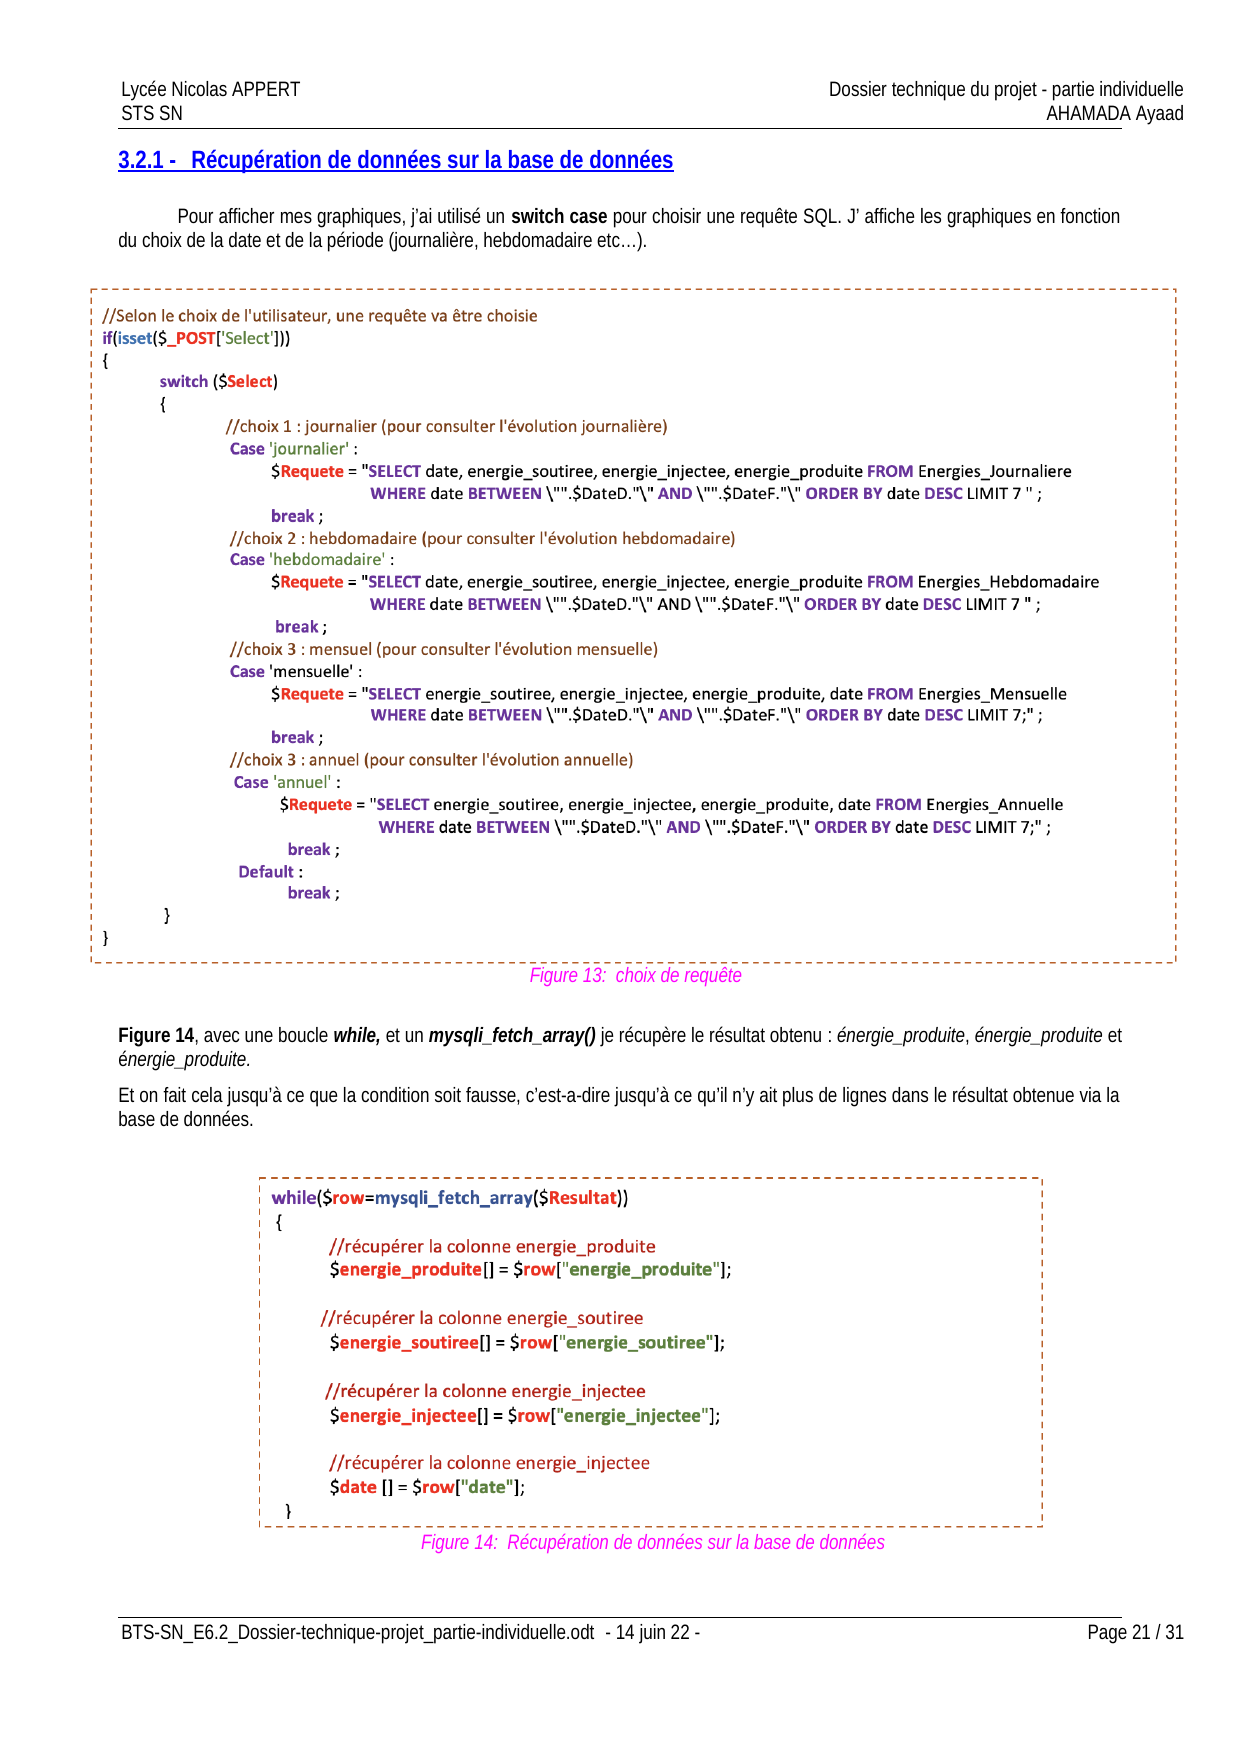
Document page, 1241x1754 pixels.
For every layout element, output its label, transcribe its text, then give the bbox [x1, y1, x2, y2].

text Figure 14: Récupération de données sur la base de données [257, 1531, 1044, 1554]
text Figure 14, avec une boucle while, et un mysqli_fetch_array() je récupère le résultat obtenu : énergie_produite, énergie_produite et énergie_produite. [118, 1023, 1122, 1071]
picture [256, 1173, 1045, 1531]
text Et on fait cela jusqu’à ce que la condition soit fausse, c’est-a-dire jusqu’à ce qu’il n’y ait plus de lignes dans le résultat obtenue via la base de données. [118, 1083, 1122, 1131]
text Figure 13: choix de requête [88, 964, 1179, 987]
picture [88, 286, 1179, 964]
text Pour afficher mes graphiques, j’ai utilisé un switch case pour choisir une requête SQL. J’ affiche les graphiques en fonction du choix de la date et de la période (journalière, hebdomadaire etc…). [118, 180, 1122, 276]
subtitle Récupération de données sur la base de données [118, 145, 1122, 174]
